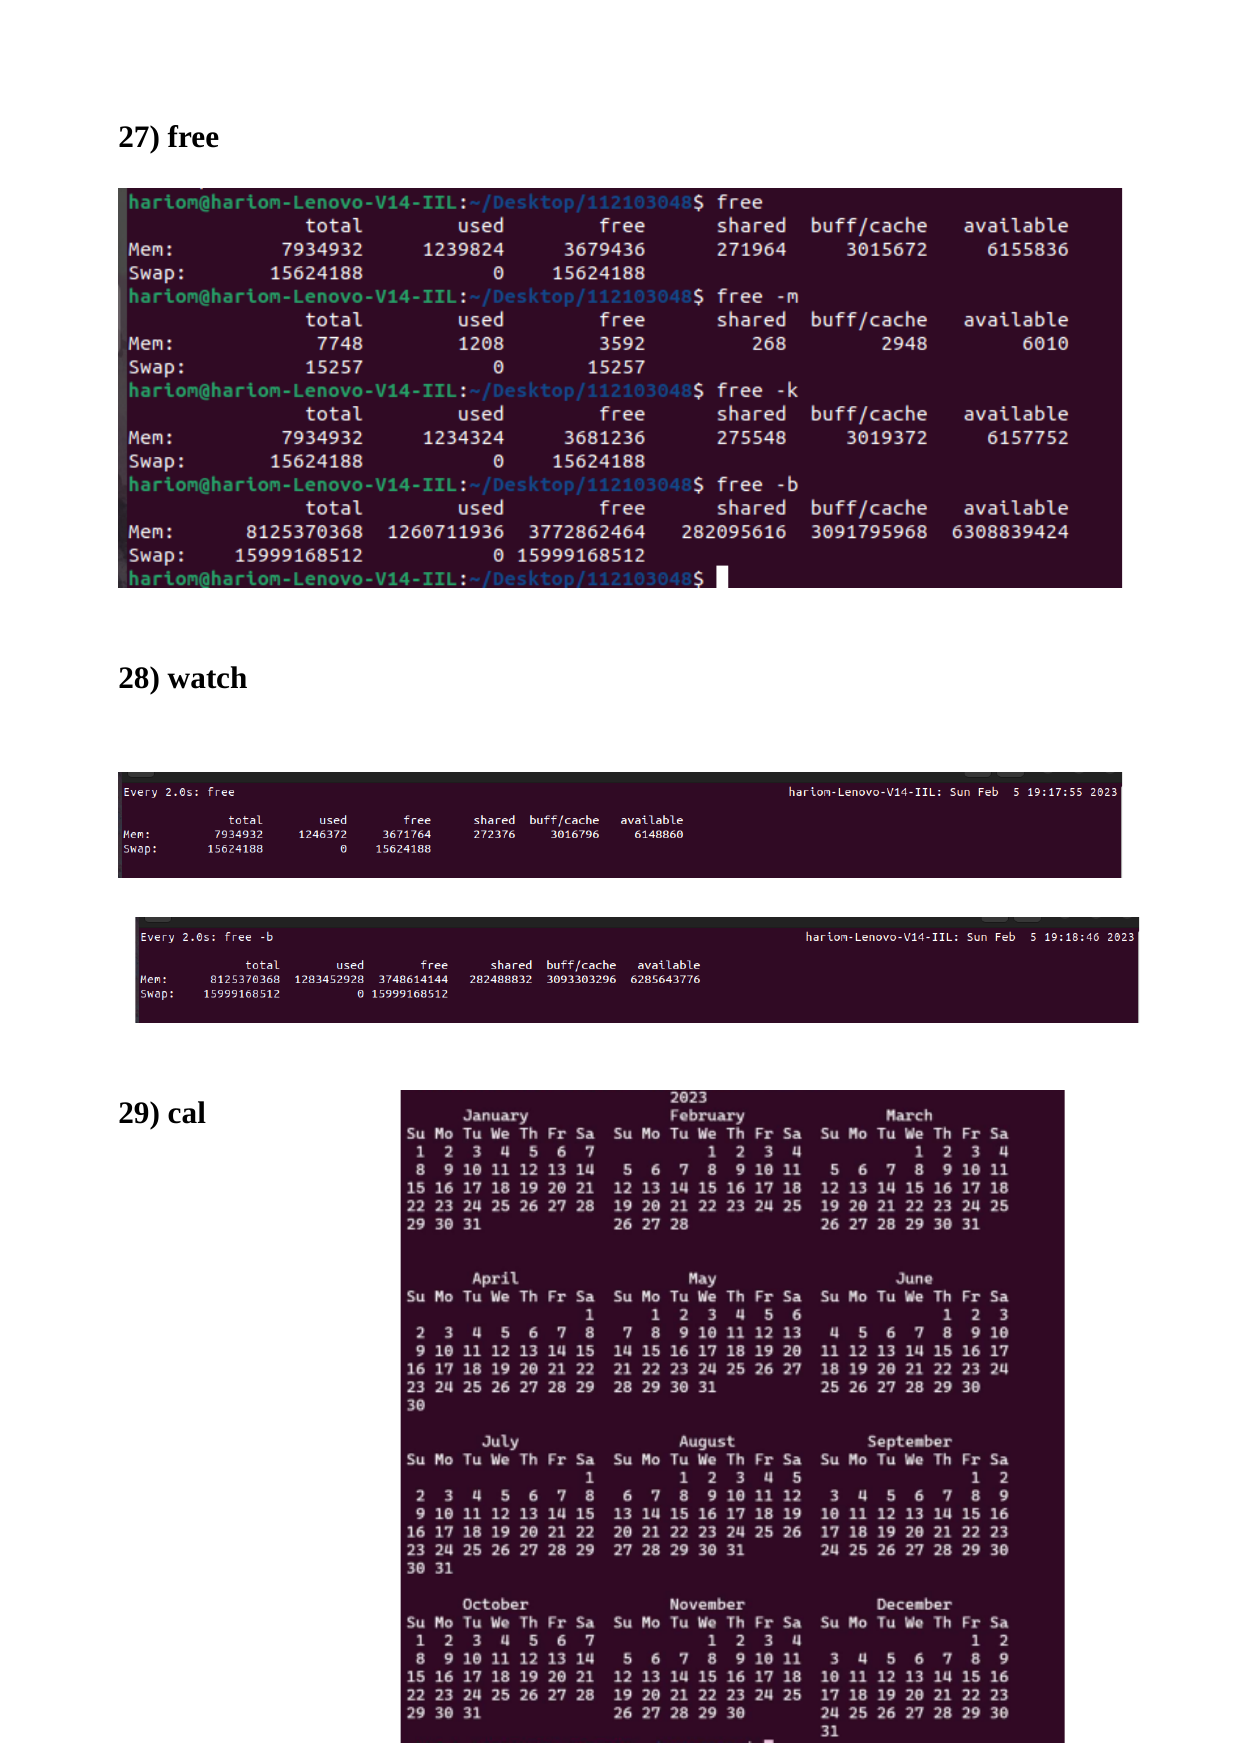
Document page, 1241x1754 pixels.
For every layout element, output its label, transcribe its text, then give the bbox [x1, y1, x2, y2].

picture [118, 188, 1123, 588]
text [1065, 1094, 1122, 1131]
picture [118, 772, 1123, 878]
text 29) cal [118, 1094, 400, 1131]
text 28) watch [118, 660, 1122, 696]
text 27) free [118, 118, 1122, 154]
picture [135, 917, 1140, 1023]
picture [400, 1090, 1065, 1743]
